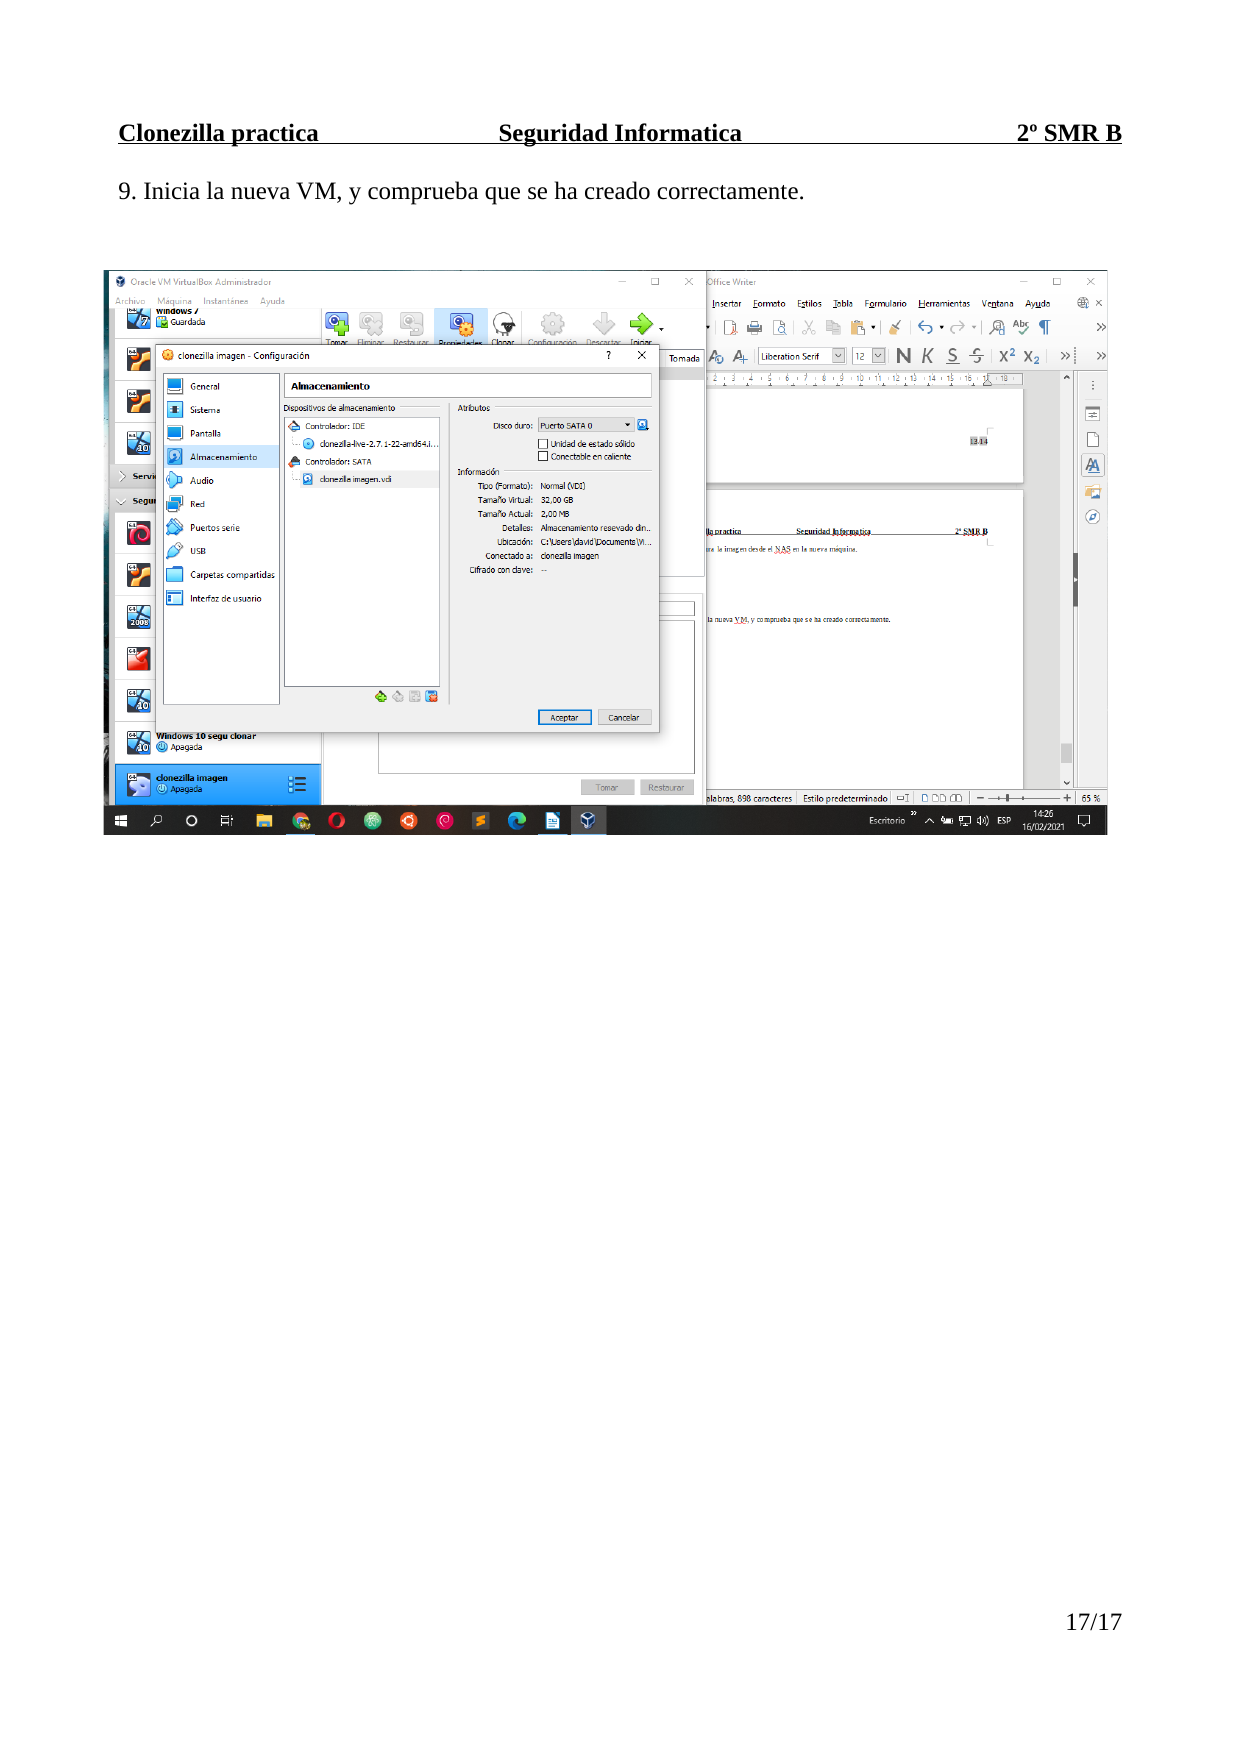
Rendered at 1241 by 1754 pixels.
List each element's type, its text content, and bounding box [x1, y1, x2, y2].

picture [103, 270, 1108, 835]
text 9. Inicia la nueva VM, y comprueba que se ha creado correctamente. [118, 176, 1122, 205]
